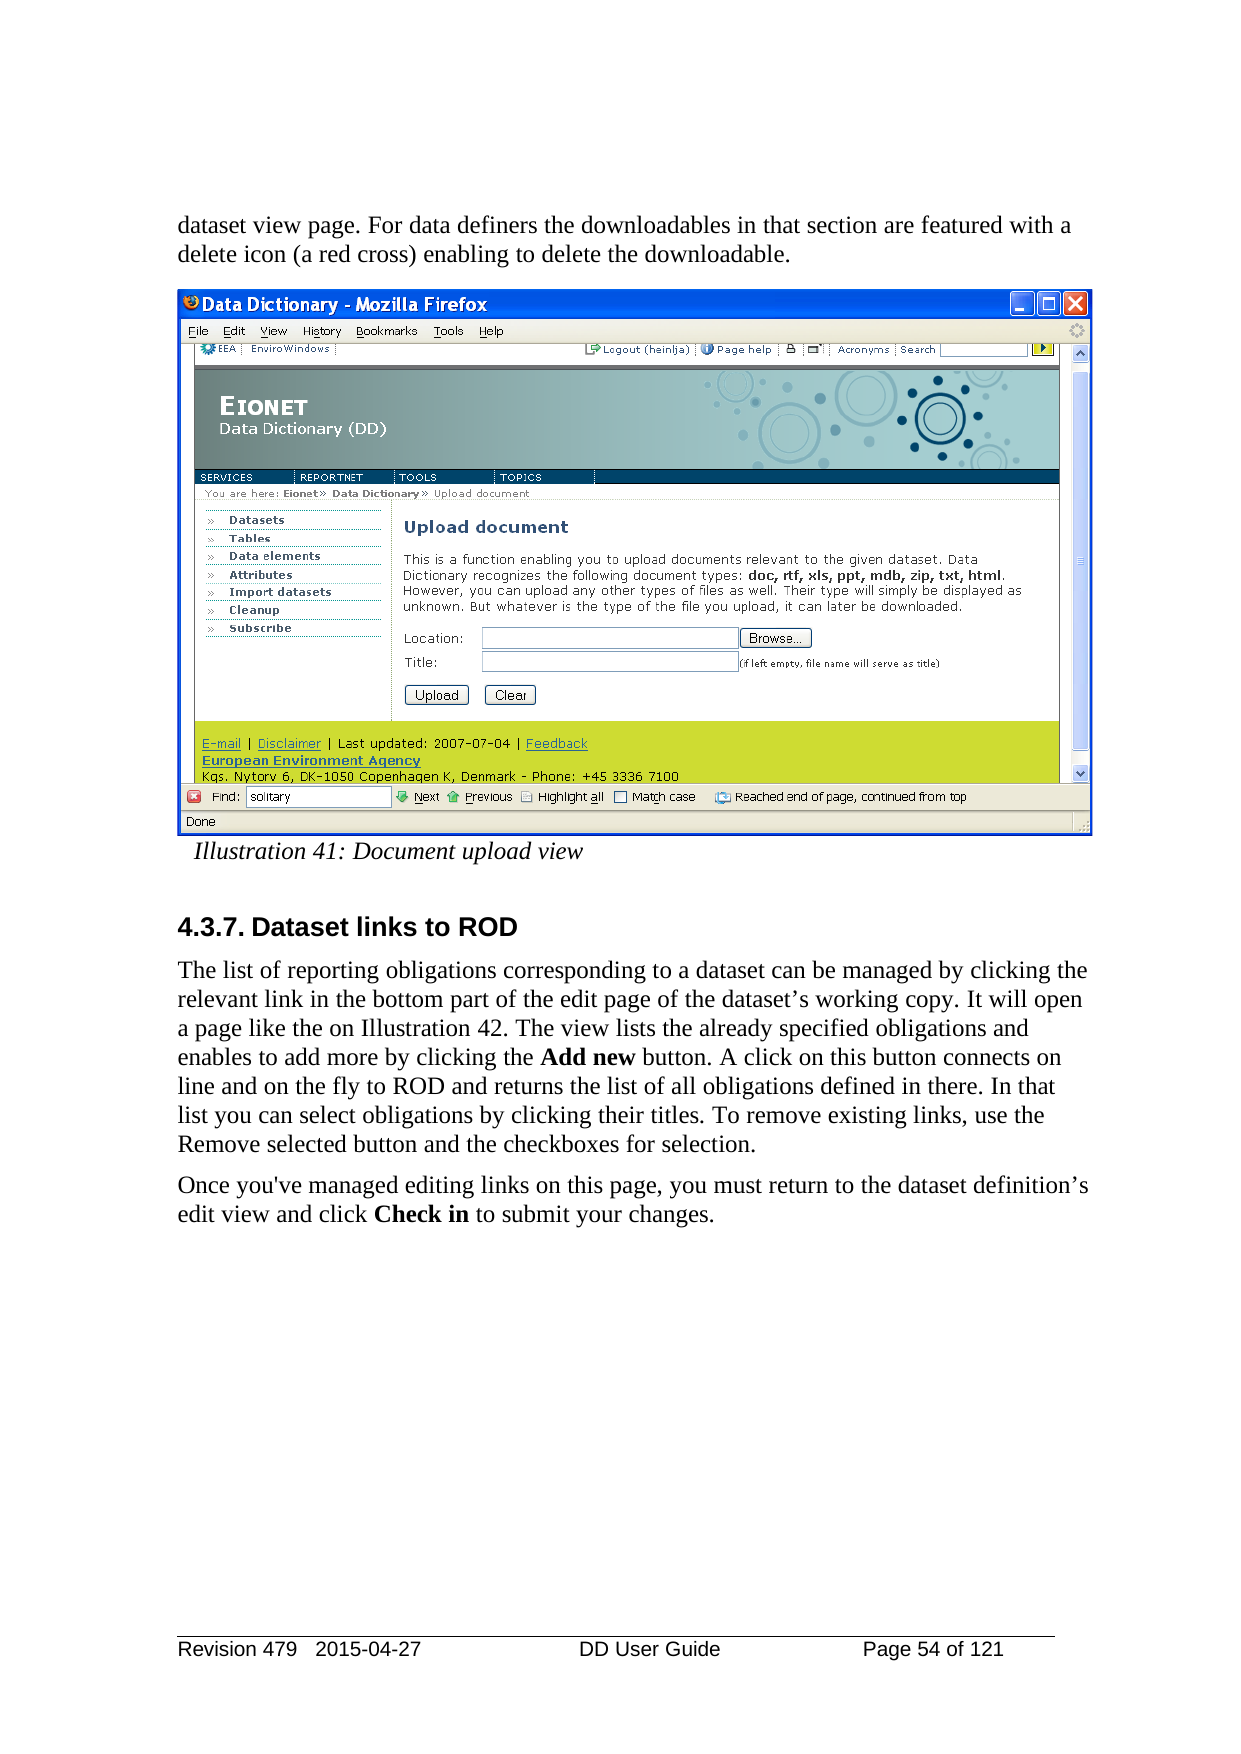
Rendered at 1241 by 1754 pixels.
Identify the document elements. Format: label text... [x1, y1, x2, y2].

subtitle Dataset links to ROD [177, 911, 1092, 942]
picture [177, 289, 1093, 836]
text The list of reporting obligations corresponding to a dataset can be managed by clicking the relevant link in the bottom part of the edit page of the dataset’s working copy. It will open a page like the on Illustration 42. The view lists the already specified obligations and enables to add more by clicking the Add new button. A click on this button connects on line and on the fly to ROD and returns the list of all obligations defined in there. In that list you can select obligations by clicking their titles. To remove existing links, use the Remove selected button and the checkboxes for selection. [177, 954, 1092, 1158]
text Once you've managed editing links on this page, you must return to the dataset definition’s edit view and click Check in to submit your changes. [177, 1170, 1092, 1228]
text dataset view page. For data definers the downloadables in that section are featured with a delete icon (a red cross) enabling to delete the downloadable. [177, 210, 1092, 268]
text Illustration 41: Document upload view [194, 836, 1076, 865]
